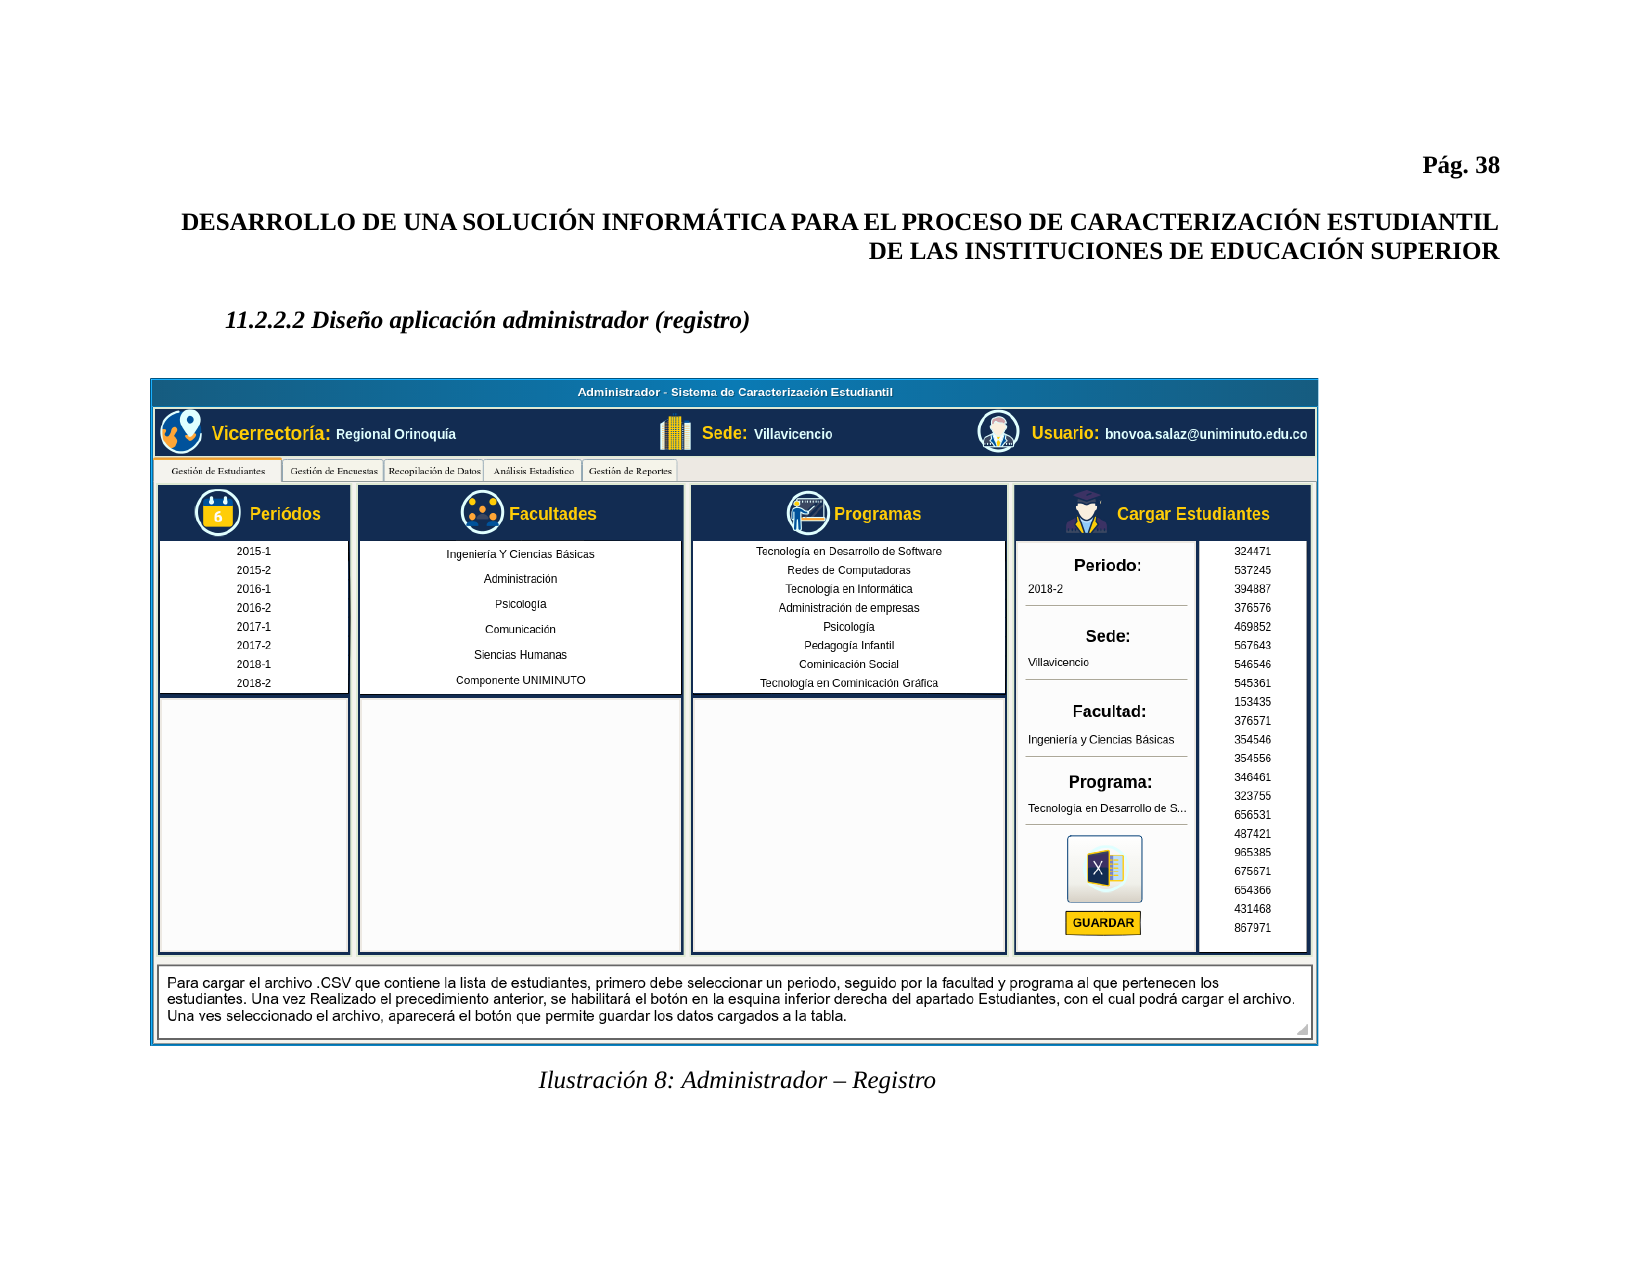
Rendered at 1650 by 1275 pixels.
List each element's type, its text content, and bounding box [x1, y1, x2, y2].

picture [694, 391, 705, 395]
picture [866, 389, 873, 395]
picture [154, 408, 1316, 1043]
text Ilustración 8: Administrador – Registro [159, 1065, 1318, 1094]
picture [726, 389, 733, 395]
subtitle 11.2.2.2 Diseño aplicación administrador (registro) [150, 306, 1500, 334]
picture [150, 378, 1319, 1046]
